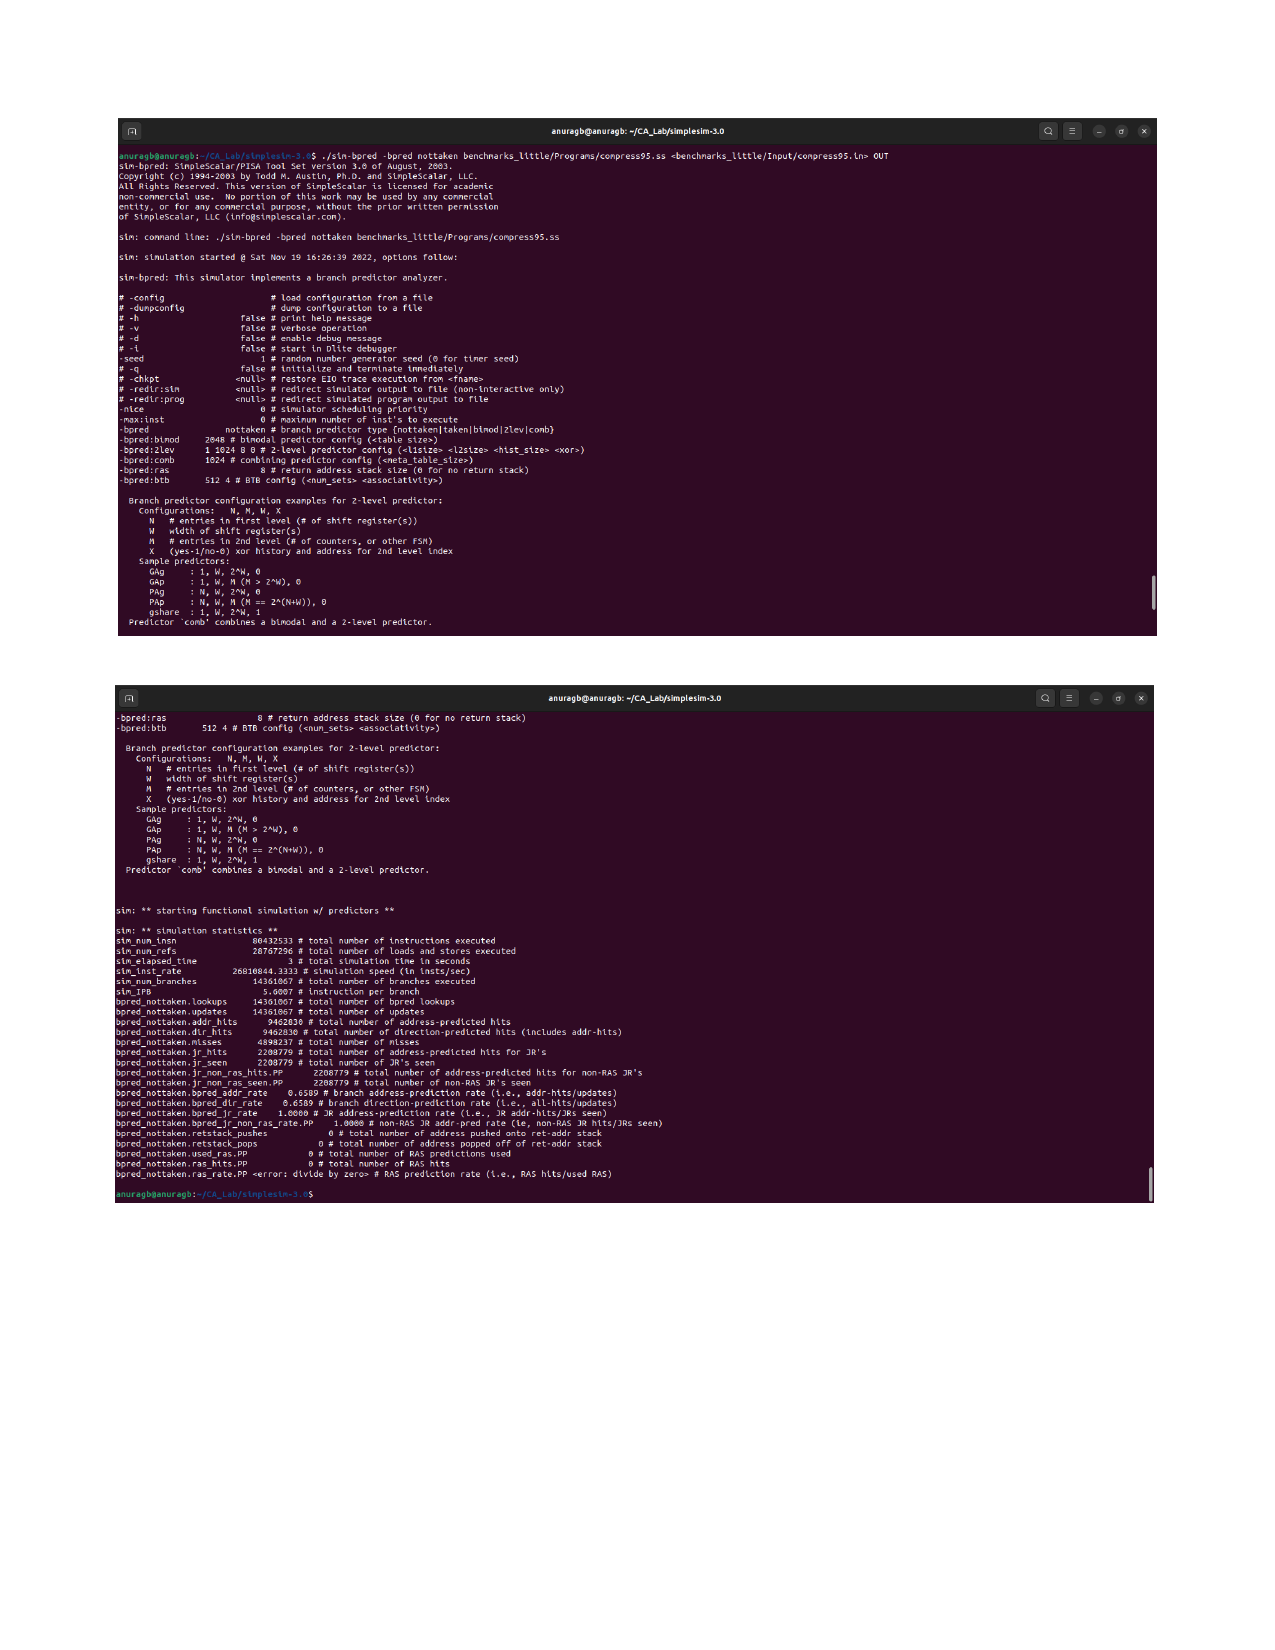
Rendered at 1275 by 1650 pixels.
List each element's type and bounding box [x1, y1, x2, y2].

picture [118, 118, 1157, 636]
picture [115, 685, 1154, 1203]
